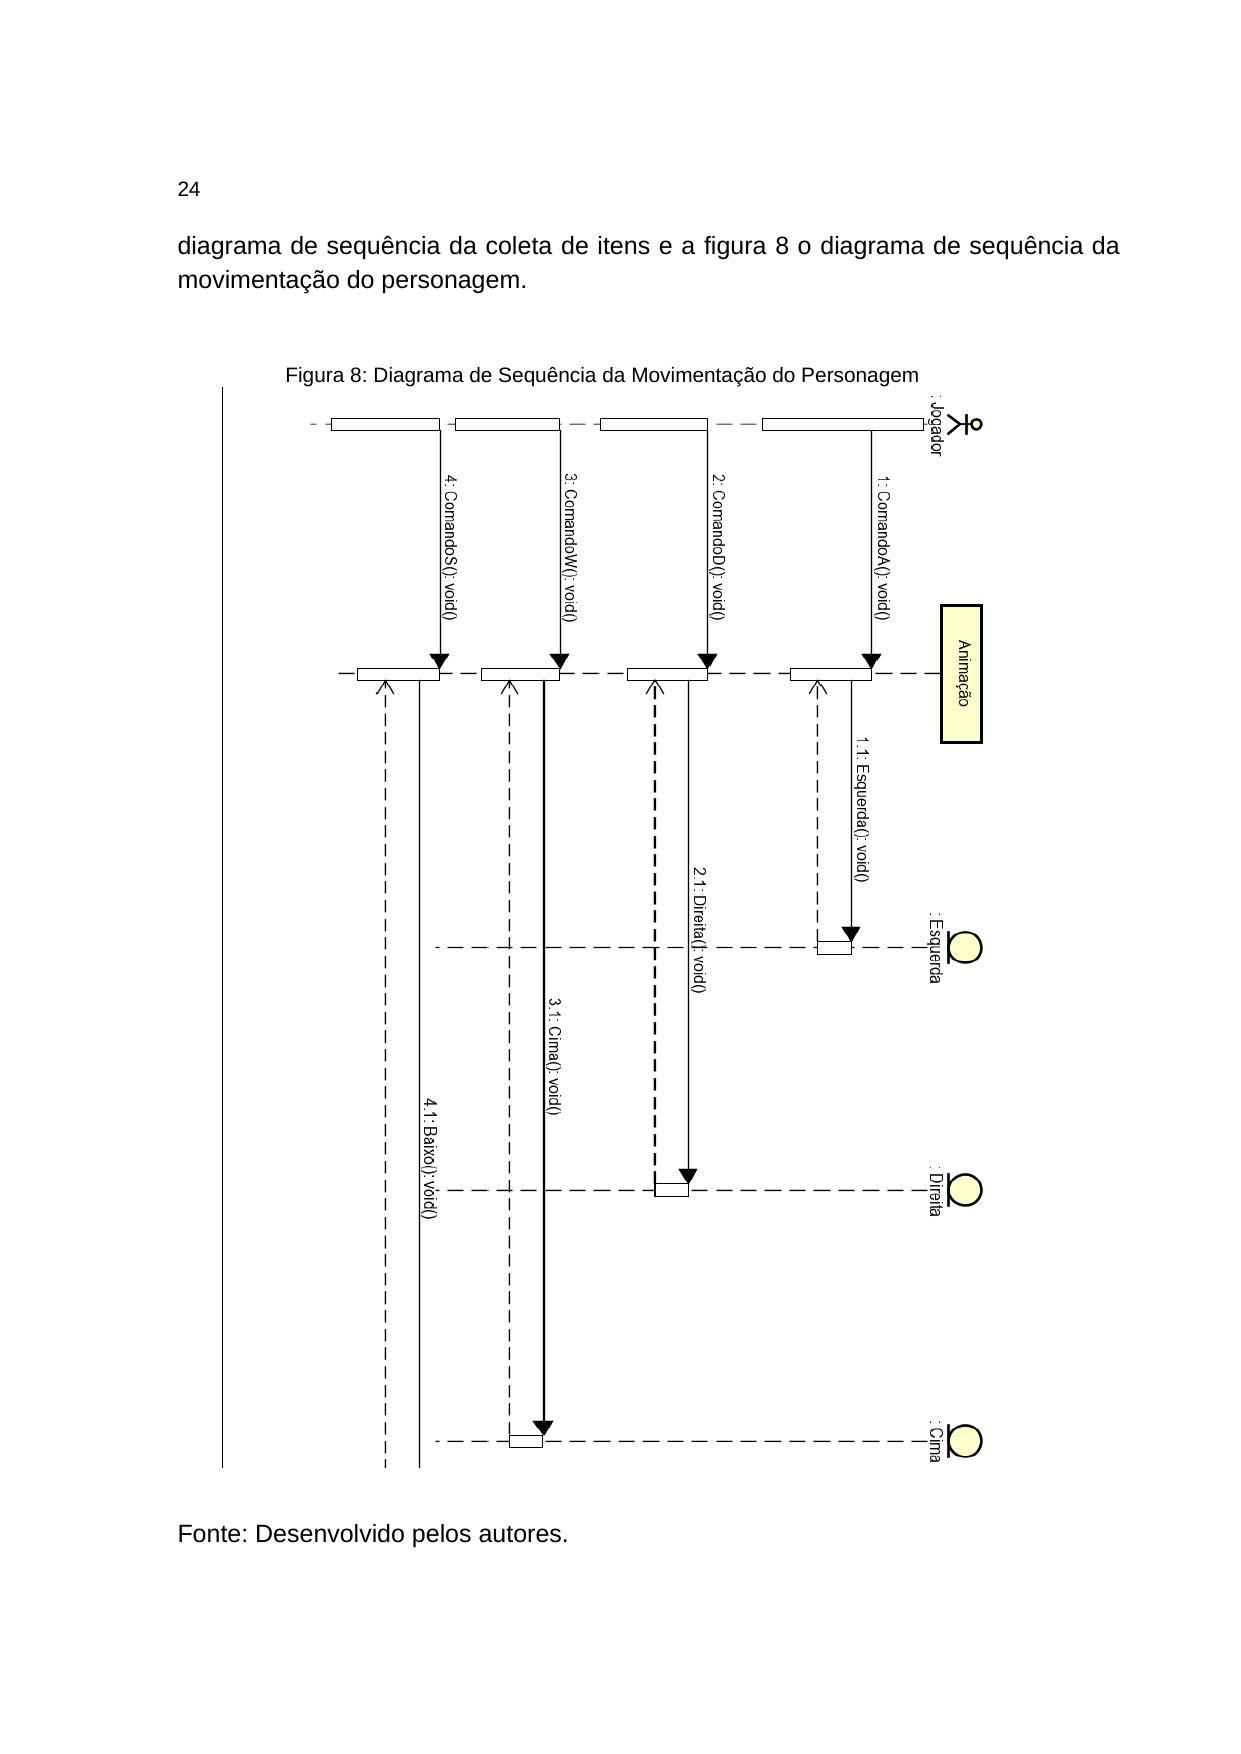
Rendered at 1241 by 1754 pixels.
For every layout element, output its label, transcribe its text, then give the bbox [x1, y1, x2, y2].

subtitle Figura 8: Diagrama de Sequência da Movimentação do Personagem [177, 363, 1027, 1467]
text diagrama de sequência da coleta de itens e a figura 8 o diagrama de sequência da movimentação do personagem. [177, 231, 1122, 294]
picture [211, 387, 994, 1468]
text Fonte: Desenvolvido pelos autores. [177, 1519, 1122, 1548]
